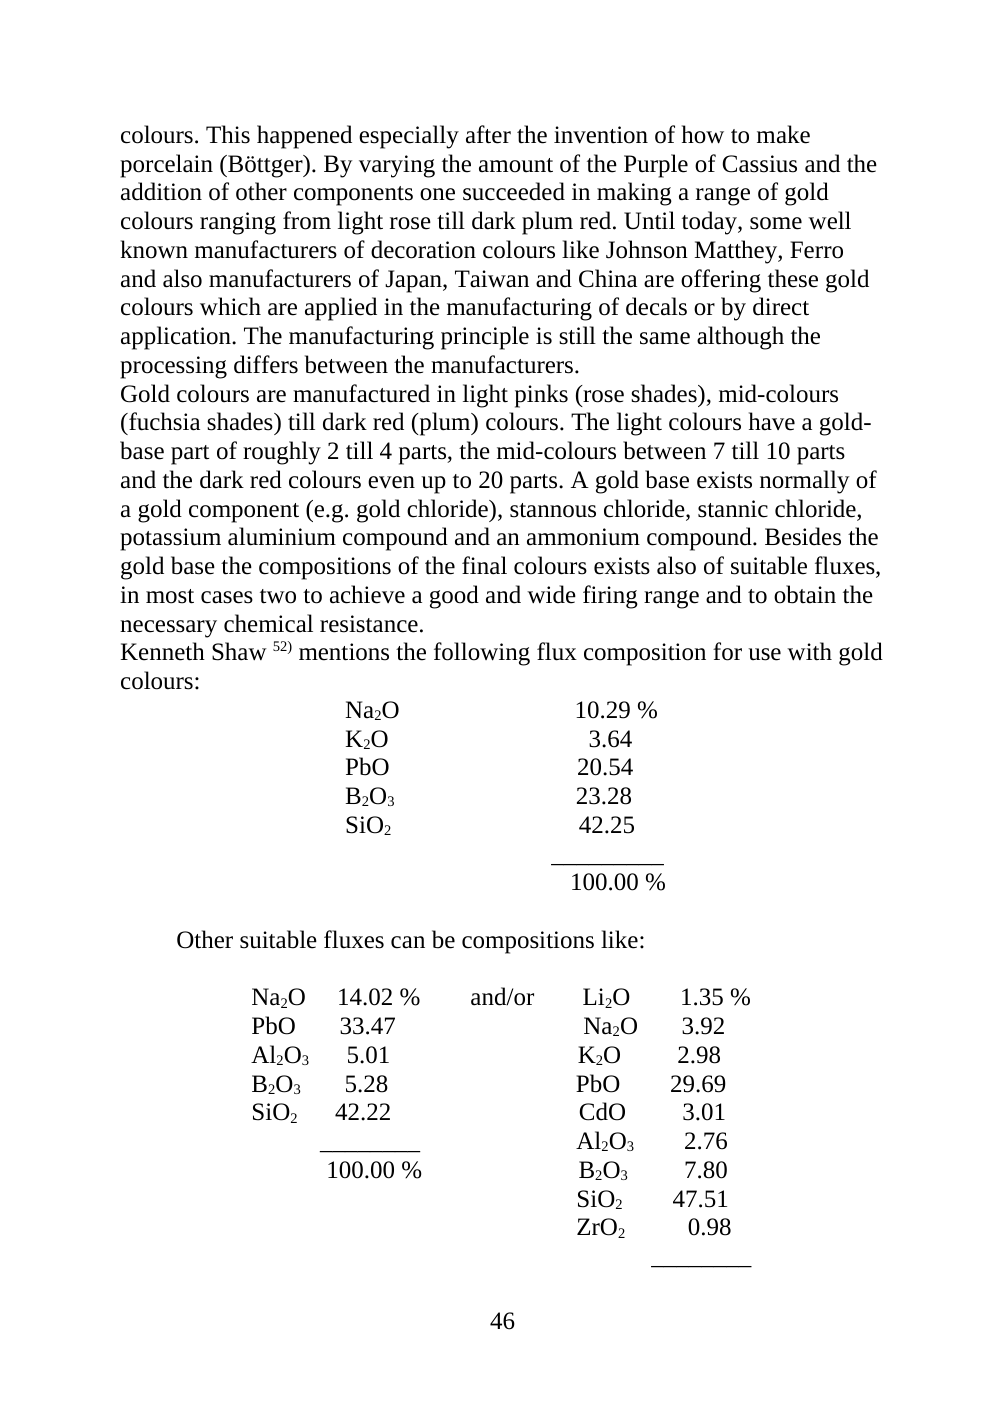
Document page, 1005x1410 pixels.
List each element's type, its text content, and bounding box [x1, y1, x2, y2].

text SiO2 47.51 [176, 1184, 885, 1212]
text 100.00 % [176, 867, 885, 896]
text Gold colours are manufactured in light pinks (rose shades), mid-colours (fuchsia shades) till dark red (plum) colours. The light colours have a gold-base part of roughly 2 till 4 parts, the mid-colours between 7 till 10 parts and the dark red colours even up to 20 parts. A gold base exists normally of a gold component (e.g. gold chloride), stannous chloride, stannic chloride, potassium aluminium compound and an ammonium compound. Besides the gold base the compositions of the final colours exists also of suitable fluxes, in most cases two to achieve a good and wide firing range and to obtain the necessary chemical resistance. [120, 379, 885, 637]
text 100.00 % B2O3 7.80 [176, 1155, 885, 1184]
text Other suitable fluxes can be compositions like: [176, 925, 885, 954]
text Al2O3 5.01 K2O 2.98 [176, 1040, 885, 1069]
text ZrO2 0.98 [176, 1212, 885, 1241]
text colours. This happened especially after the invention of how to make porcelain (Böttger). By varying the amount of the Purple of Cassius and the addition of other components one succeeded in making a range of gold colours ranging from light rose till dark plum red. Until today, some well known manufacturers of decoration colours like Johnson Matthey, Ferro and also manufacturers of Japan, Taiwan and China are offering these gold colours which are applied in the manufacturing of decals or by direct application. The manufacturing principle is still the same although the processing differs between the manufacturers. [120, 120, 885, 379]
text Kenneth Shaw 52) mentions the following flux composition for use with gold colours: [120, 637, 885, 695]
text Na2O 14.02 % and/or Li2O 1.35 % [176, 982, 885, 1011]
text _________ [176, 839, 885, 867]
text PbO 33.47 Na2O 3.92 [176, 1011, 885, 1040]
text B2O3 5.28 PbO 29.69 [176, 1069, 885, 1097]
text B2O3 23.28 [176, 781, 885, 810]
text ________ Al2O3 2.76 [176, 1126, 885, 1155]
text SiO2 42.22 CdO 3.01 [176, 1097, 885, 1126]
text SiO2 42.25 [176, 810, 885, 839]
text PbO 20.54 [176, 752, 885, 781]
text ________ [176, 1241, 885, 1270]
text K2O 3.64 [176, 724, 885, 752]
text Na2O 10.29 % [176, 695, 885, 724]
